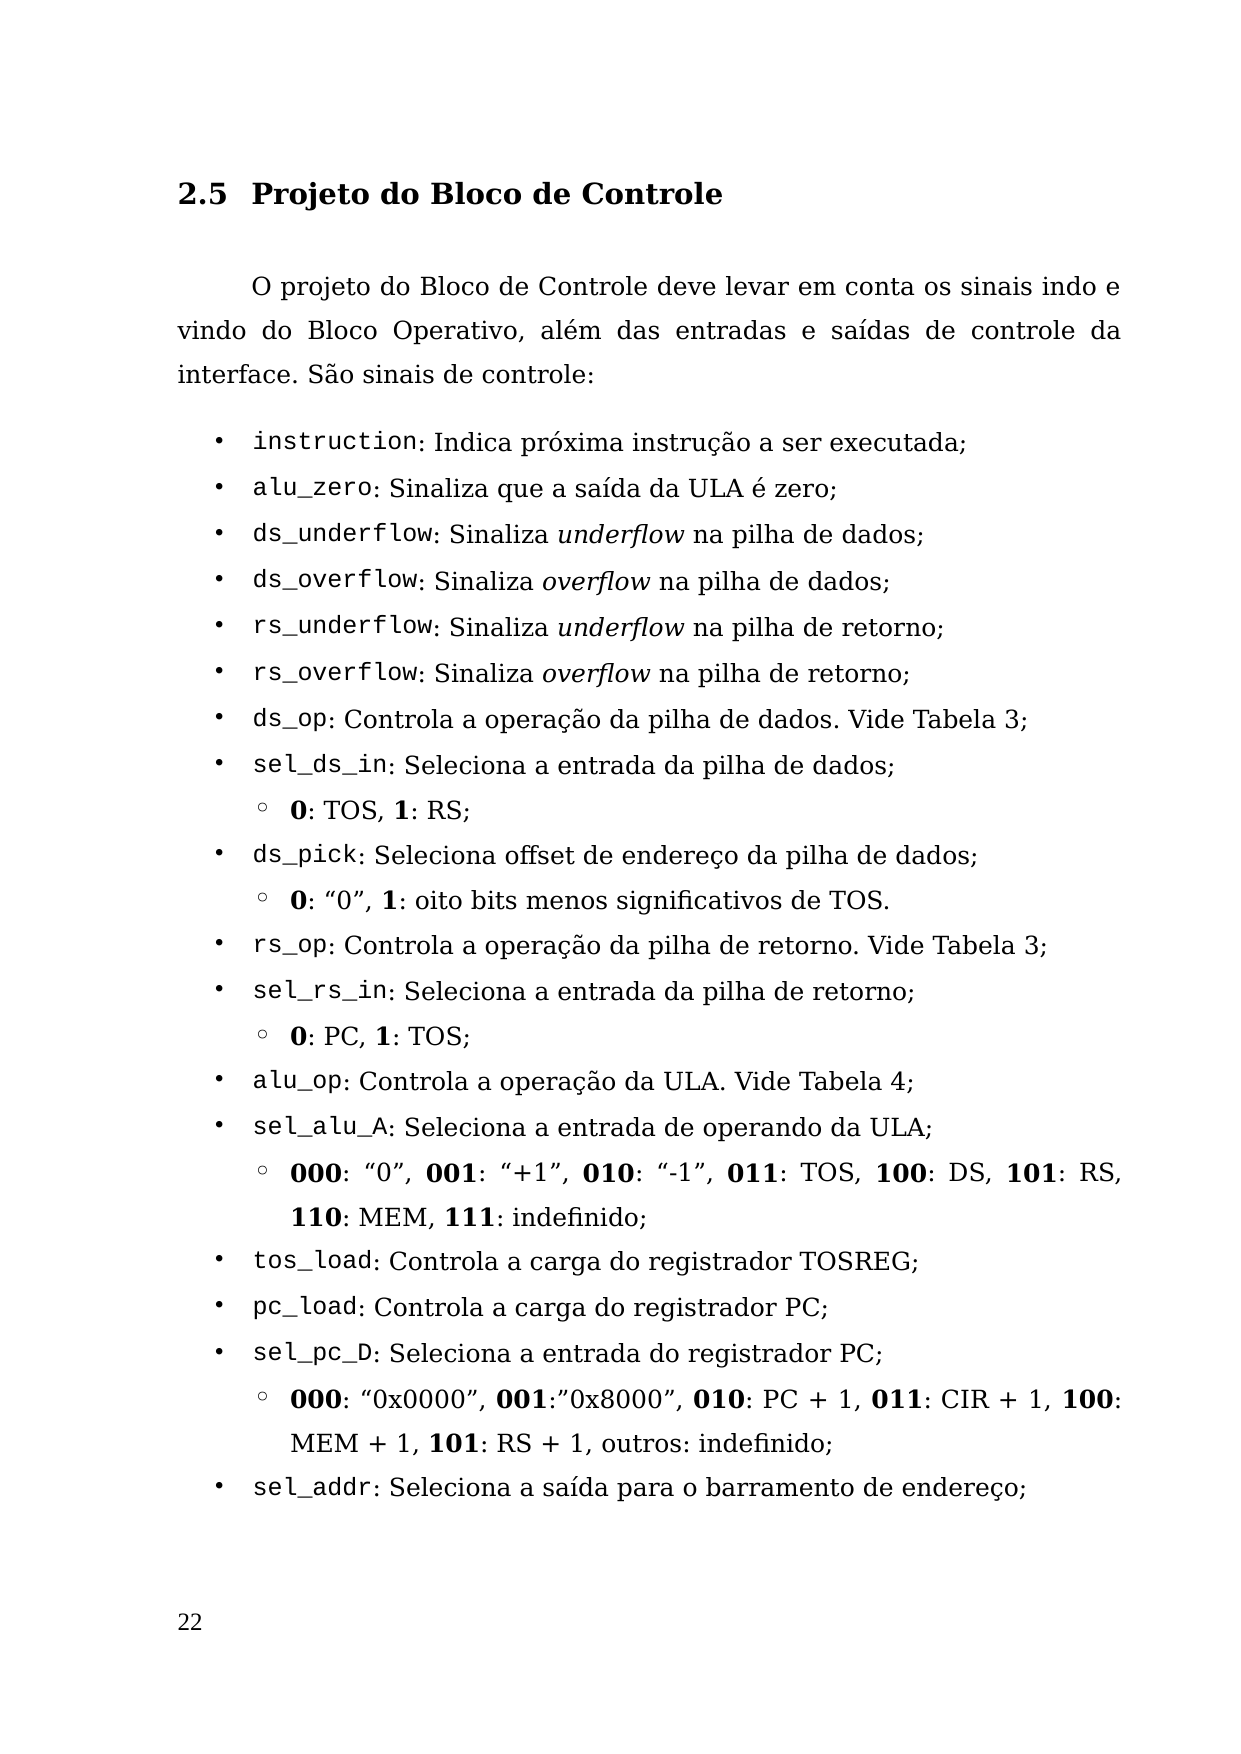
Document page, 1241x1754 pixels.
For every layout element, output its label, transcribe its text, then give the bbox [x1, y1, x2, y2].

text 2.5 Projeto do Bloco de Controle [177, 177, 1122, 211]
list ds_overflow: Sinaliza overflow na pilha de dados; [215, 566, 1122, 597]
list 000: “0”, 001: “+1”, 010: “-1”, 011: TOS, 100: DS, 101: RS, 110: MEM, 111: indefinido; [252, 1158, 1122, 1232]
list sel_pc_D: Seleciona a entrada do registrador PC; [215, 1339, 1122, 1369]
list ds_op: Controla a operação da pilha de dados. Vide Tabela 3; [215, 704, 1122, 735]
list alu_zero: Sinaliza que a saída da ULA é zero; [215, 474, 1122, 504]
list rs_op: Controla a operação da pilha de retorno. Vide Tabela 3; [215, 930, 1122, 961]
list 000: “0x0000”, 001:”0x8000”, 010: PC + 1, 011: CIR + 1, 100: MEM + 1, 101: RS + 1, outros: indefinido; [252, 1385, 1122, 1458]
list alu_op: Controla a operação da ULA. Vide Tabela 4; [215, 1066, 1122, 1097]
list sel_ds_in: Seleciona a entrada da pilha de dados; [215, 750, 1122, 781]
list ds_pick: Seleciona offset de endereço da pilha de dados; [215, 840, 1122, 871]
list 0: “0”, 1: oito bits menos significativos de TOS. [252, 886, 1122, 916]
list sel_rs_in: Seleciona a entrada da pilha de retorno; [215, 976, 1122, 1007]
list sel_alu_A: Seleciona a entrada de operando da ULA; [215, 1112, 1122, 1143]
list rs_underflow: Sinaliza underflow na pilha de retorno; [215, 612, 1122, 643]
list rs_overflow: Sinaliza overflow na pilha de retorno; [215, 658, 1122, 689]
list 0: PC, 1: TOS; [252, 1022, 1122, 1052]
text O projeto do Bloco de Controle deve levar em conta os sinais indo e vindo do Bloco Operativo, além das entradas e saídas de controle da interface. São sinais de controle: [177, 272, 1122, 389]
list tos_load: Controla a carga do registrador TOSREG; [215, 1247, 1122, 1277]
list sel_addr: Seleciona a saída para o barramento de endereço; [215, 1473, 1122, 1504]
list 0: TOS, 1: RS; [252, 796, 1122, 826]
list instruction: Indica próxima instrução a ser executada; [215, 428, 1122, 458]
list pc_load: Controla a carga do registrador PC; [215, 1293, 1122, 1323]
list ds_underflow: Sinaliza underflow na pilha de dados; [215, 520, 1122, 551]
